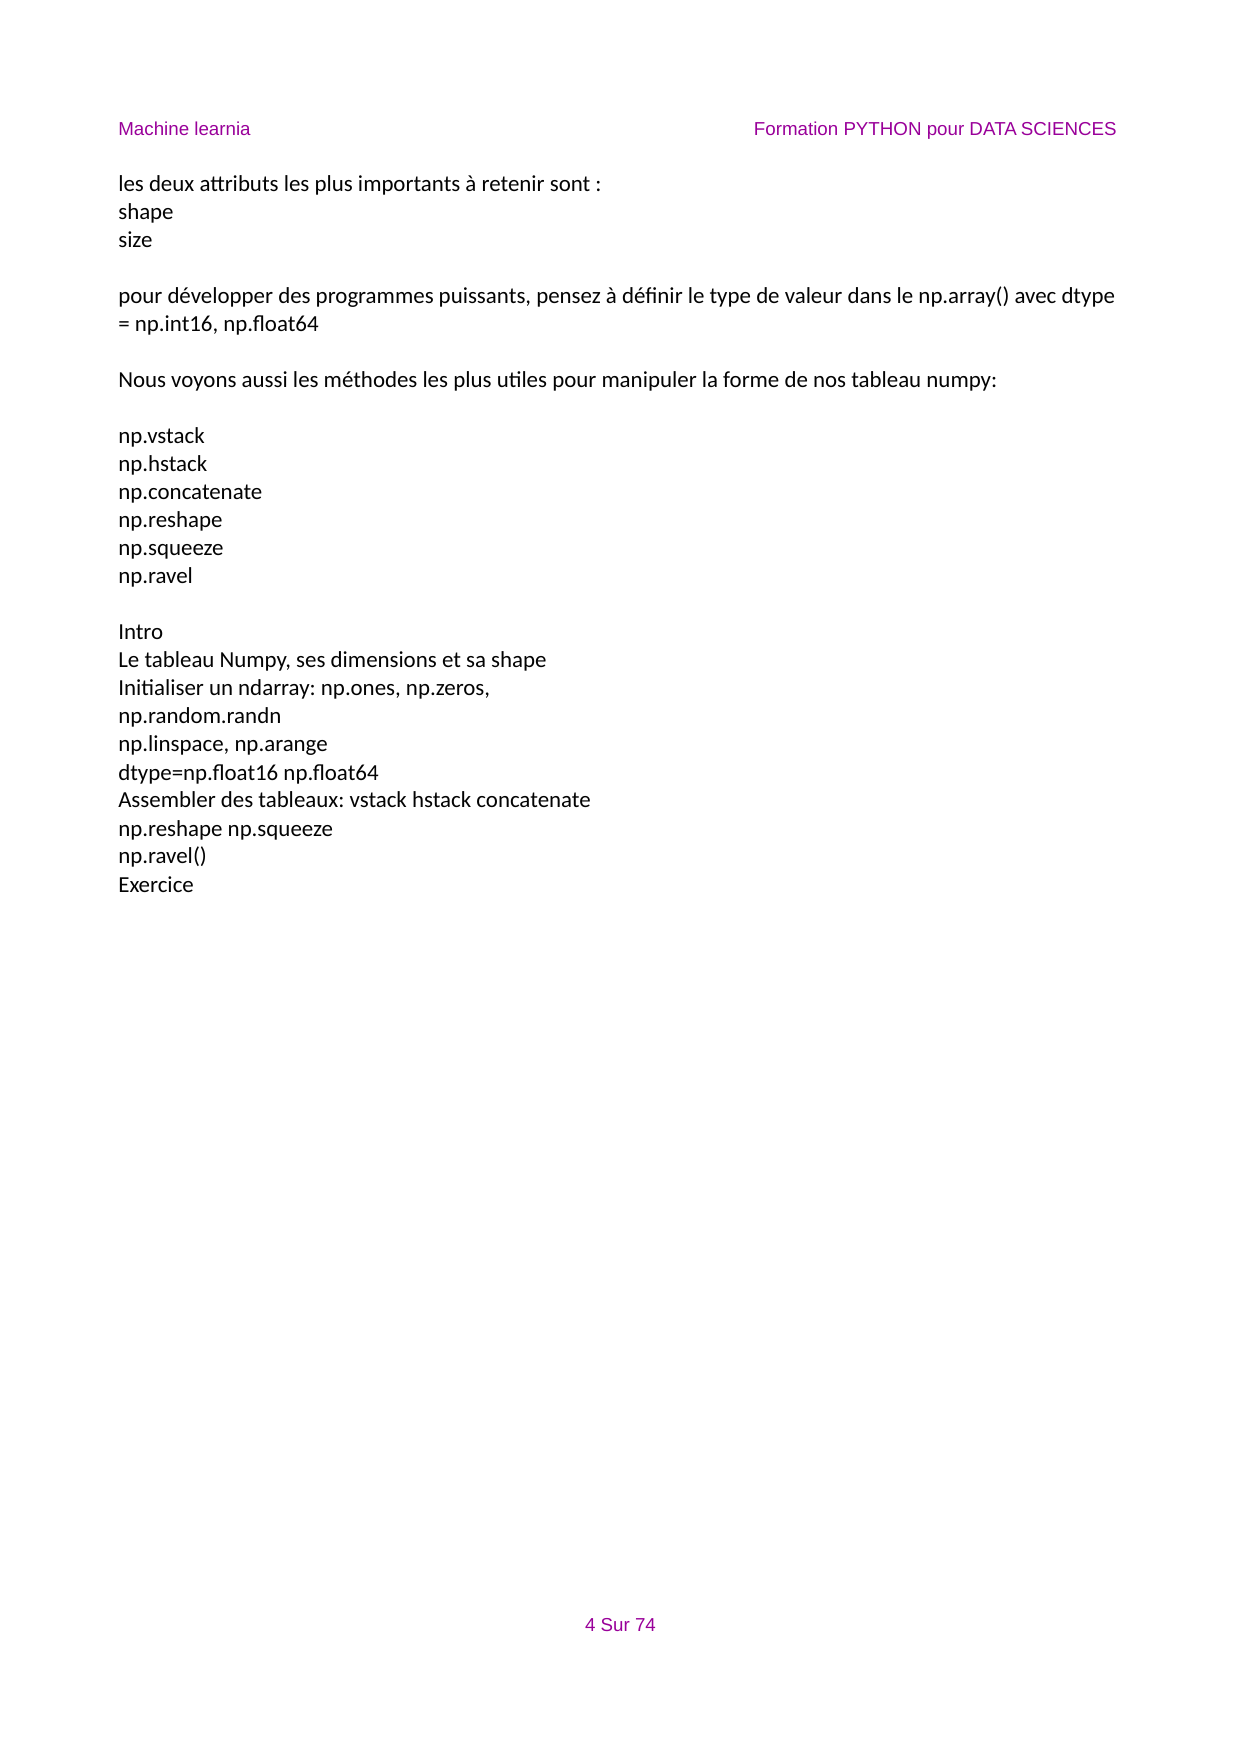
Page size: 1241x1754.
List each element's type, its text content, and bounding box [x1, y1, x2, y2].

text np.ravel() [118, 842, 1122, 870]
text shape [118, 197, 1122, 225]
text Initialiser un ndarray: np.ones, np.zeros, [118, 673, 1122, 702]
text les deux attributs les plus importants à retenir sont : [118, 169, 1122, 197]
text np.reshape [118, 505, 1122, 533]
text size [118, 225, 1122, 253]
text Nous voyons aussi les méthodes les plus utiles pour manipuler la forme de nos tableau numpy: [118, 365, 1122, 393]
text np.hstack [118, 449, 1122, 477]
text Intro [118, 617, 1122, 646]
text np.random.randn [118, 702, 1122, 729]
text np.concatenate [118, 477, 1122, 505]
text np.linspace, np.arange [118, 729, 1122, 758]
text Assembler des tableaux: vstack hstack concatenate [118, 786, 1122, 814]
text Le tableau Numpy, ses dimensions et sa shape [118, 646, 1122, 673]
text np.squeeze [118, 533, 1122, 561]
text np.reshape np.squeeze [118, 814, 1122, 842]
text np.ravel [118, 561, 1122, 589]
text pour développer des programmes puissants, pensez à définir le type de valeur dans le np.array() avec dtype = np.int16, np.float64 [118, 281, 1122, 337]
text np.vstack [118, 421, 1122, 449]
text Exercice [118, 870, 1122, 898]
text dtype=np.float16 np.float64 [118, 758, 1122, 786]
